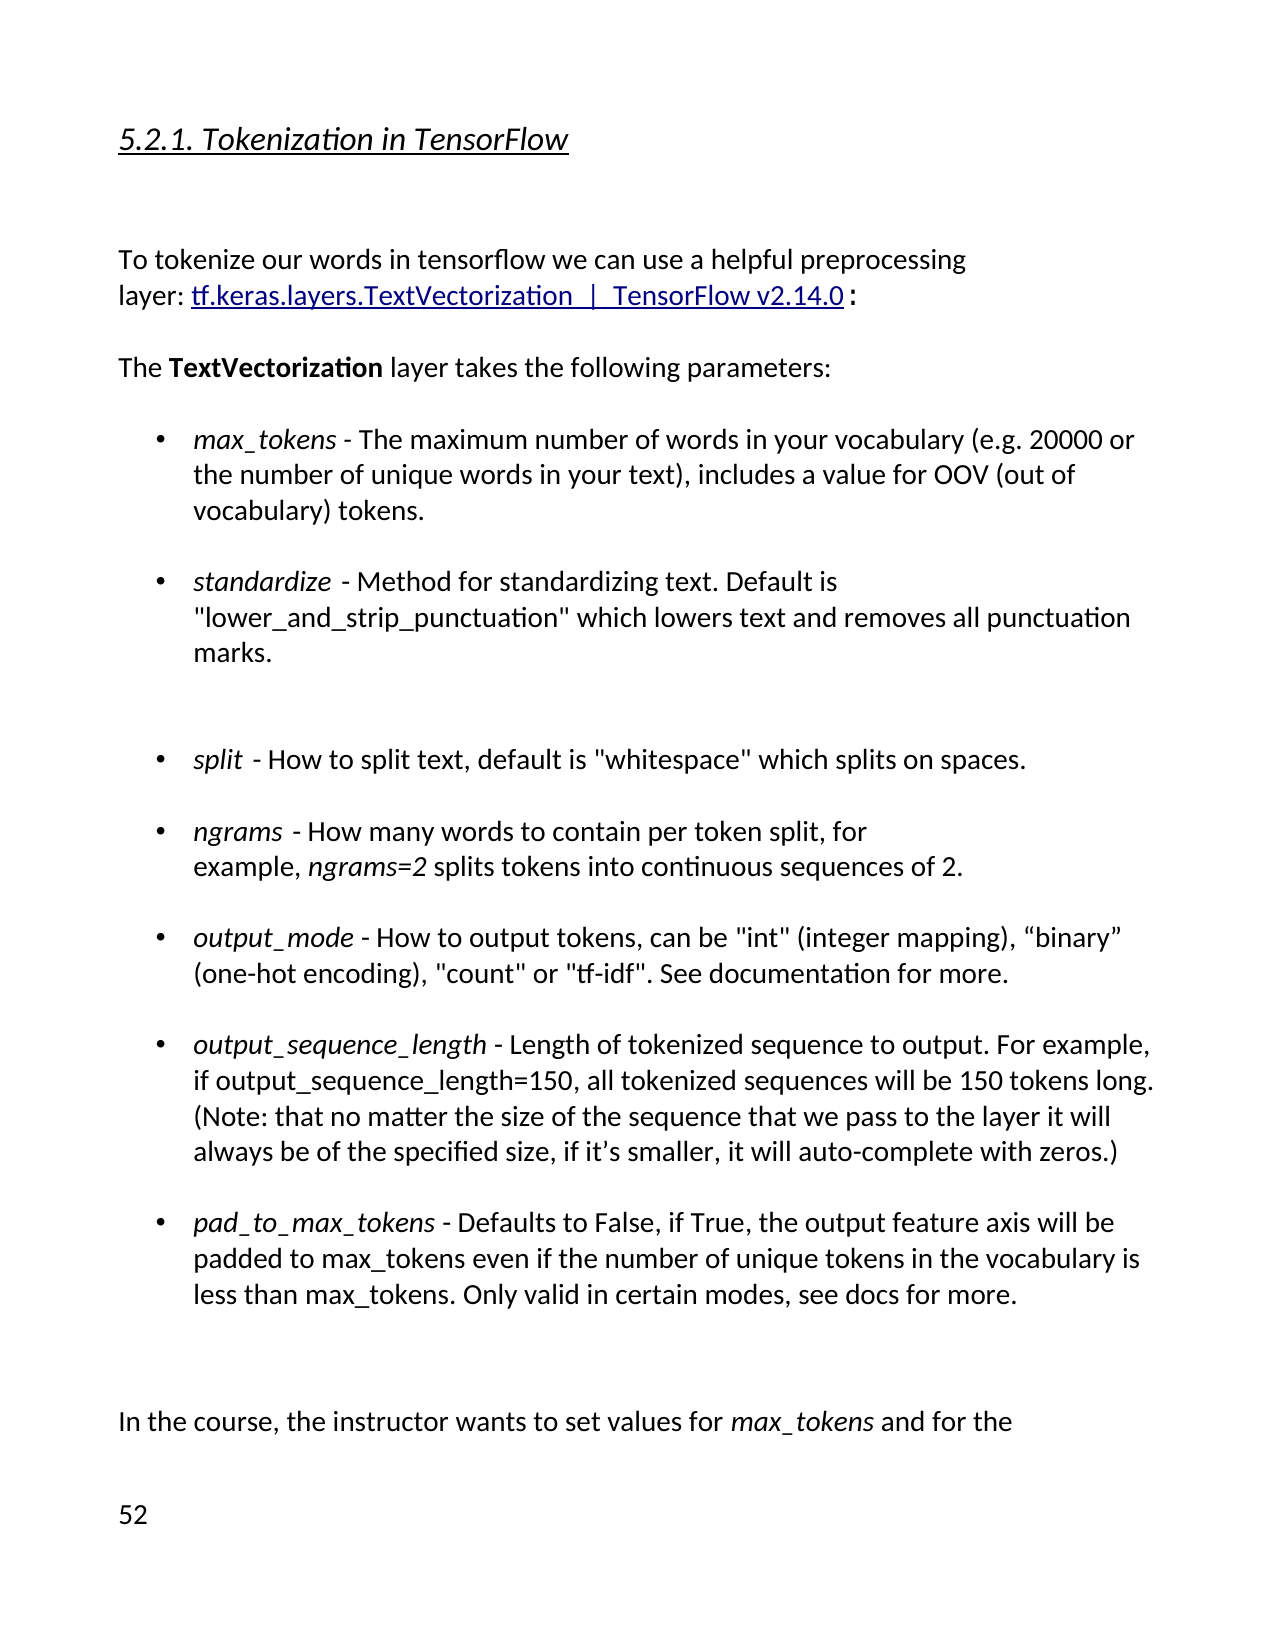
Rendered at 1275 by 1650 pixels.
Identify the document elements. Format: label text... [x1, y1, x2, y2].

list standardize - Method for standardizing text. Default is "lower_and_strip_punctuation" which lowers text and removes all punctuation marks. [156, 563, 1157, 670]
text The TextVectorization layer takes the following parameters: [118, 349, 1157, 385]
list ngrams - How many words to contain per token split, for example, ngrams=2 splits tokens into continuous sequences of 2. [156, 813, 1157, 884]
subtitle 5.2.1. Tokenization in TensorFlow [118, 118, 1157, 159]
text To tokenize our words in tensorflow we can use a helpful preprocessing layer: tf.keras.layers.TextVectorization | TensorFlow v2.14.0: [118, 241, 1157, 314]
text In the course, the instructor wants to set values for max_tokens and for the [118, 1403, 1157, 1438]
list output_mode - How to output tokens, can be "int" (integer mapping), “binary” (one-hot encoding), "count" or "tf-idf". See documentation for more. [156, 919, 1157, 991]
list split - How to split text, default is "whitespace" which splits on spaces. [156, 741, 1157, 777]
list output_sequence_length - Length of tokenized sequence to output. For example, if output_sequence_length=150, all tokenized sequences will be 150 tokens long. (Note: that no matter the size of the sequence that we pass to the layer it will always be of the specified size, if it’s smaller, it will auto-complete with zeros.) [156, 1026, 1157, 1169]
list pad_to_max_tokens - Defaults to False, if True, the output feature axis will be padded to max_tokens even if the number of unique tokens in the vocabulary is less than max_tokens. Only valid in certain modes, see docs for more. [156, 1204, 1157, 1311]
list max_tokens - The maximum number of words in your vocabulary (e.g. 20000 or the number of unique words in your text), includes a value for OOV (out of vocabulary) tokens. [156, 421, 1157, 528]
